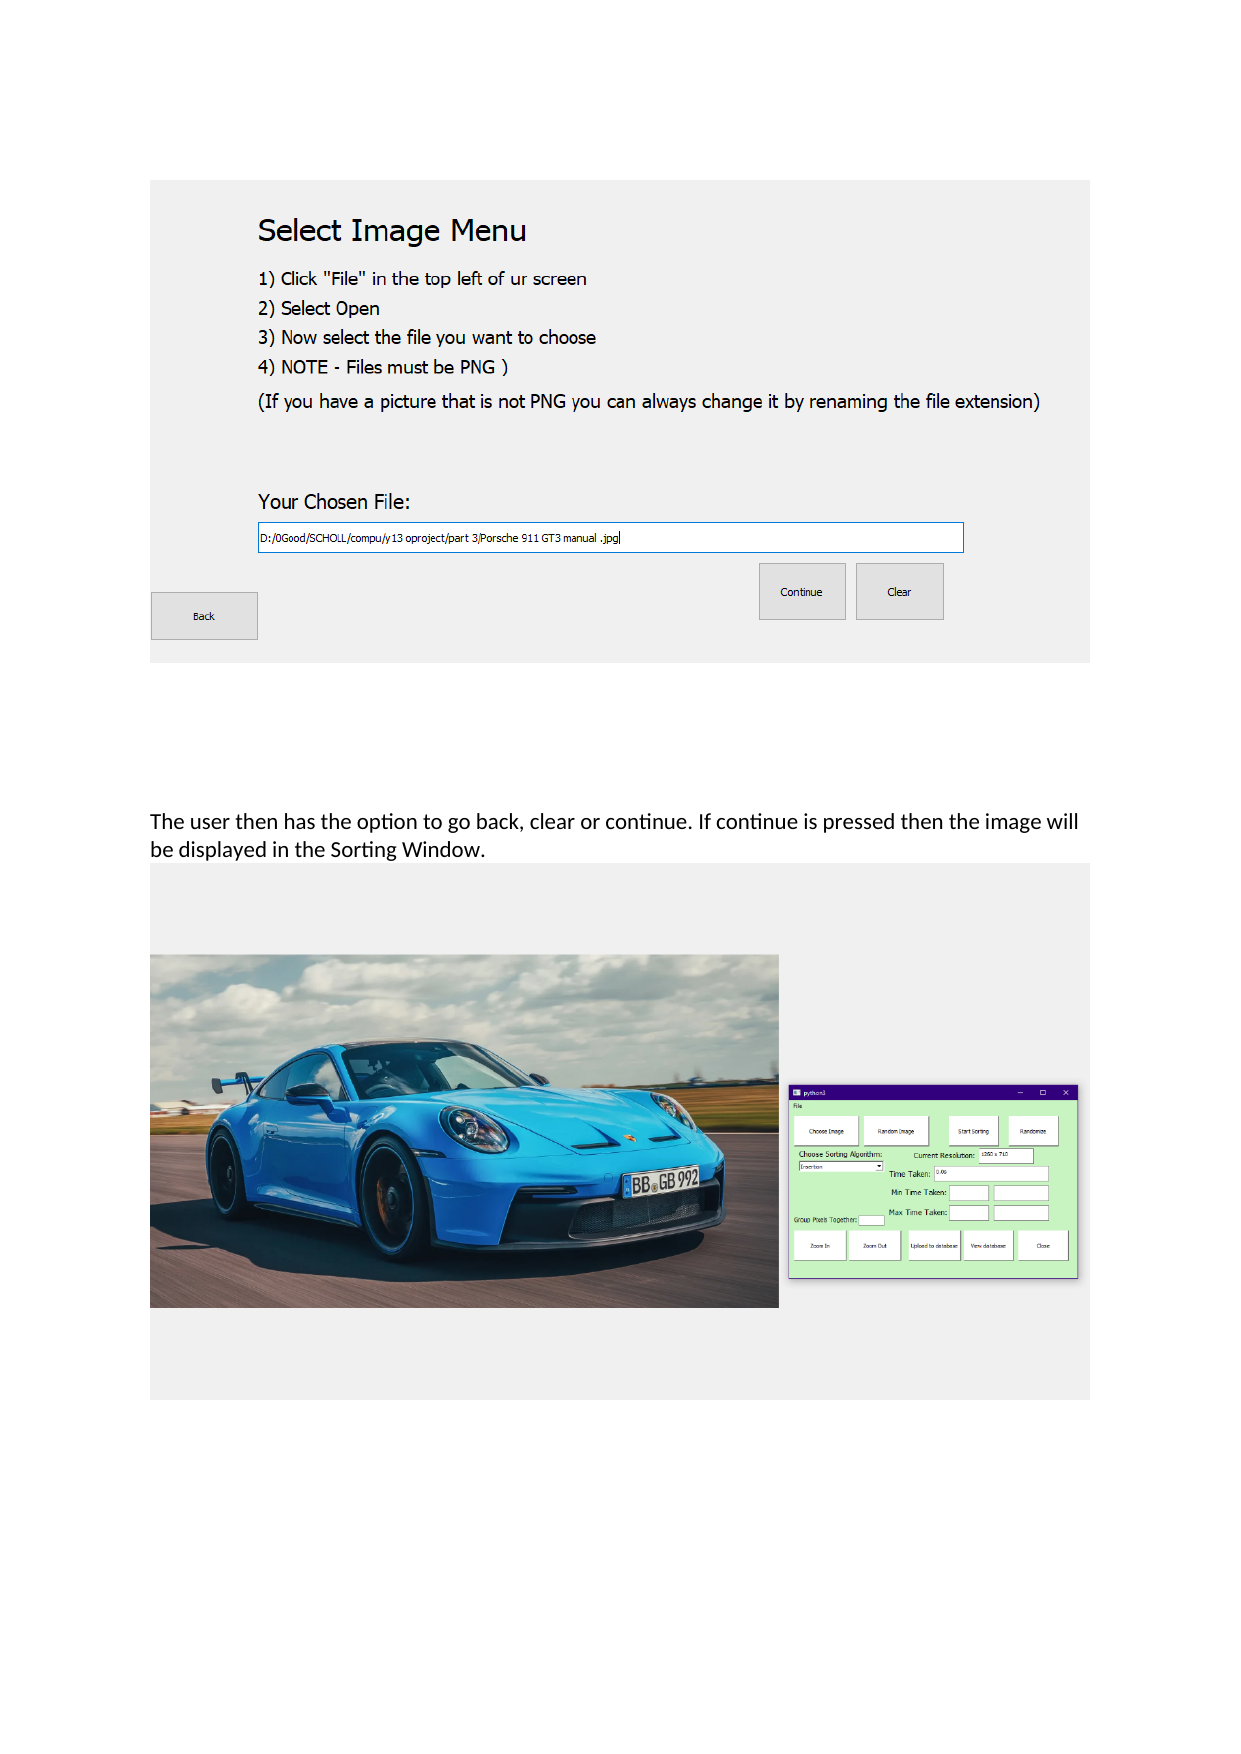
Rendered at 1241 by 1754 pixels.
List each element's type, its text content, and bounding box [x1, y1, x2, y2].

text The user then has the option to go back, clear or continue. If continue is pressed then the image will be displayed in the Sorting Window. [150, 807, 1090, 863]
